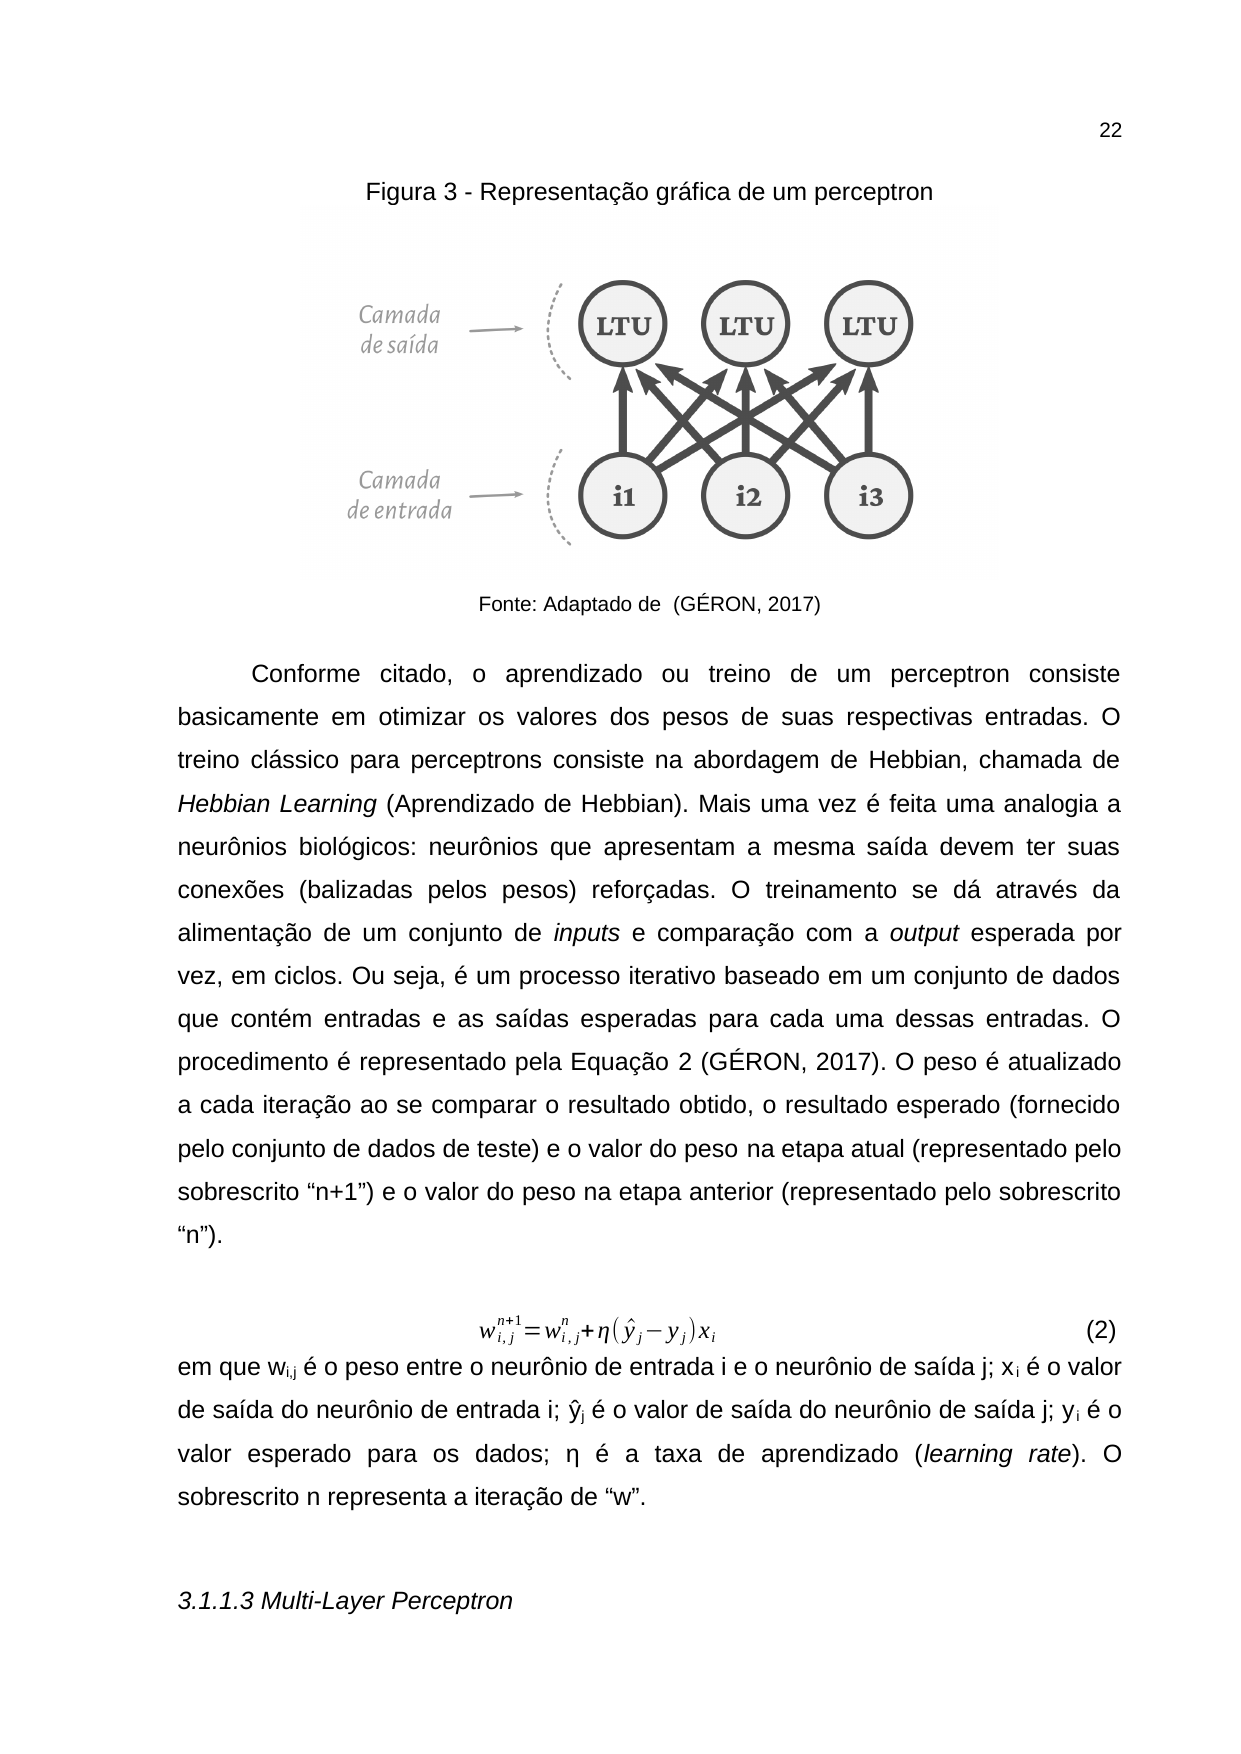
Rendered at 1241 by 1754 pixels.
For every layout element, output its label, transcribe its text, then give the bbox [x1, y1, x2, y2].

picture [300, 205, 1000, 580]
table_header [177, 1306, 1017, 1352]
subtitle Multi-Layer Perceptron [177, 1586, 1122, 1615]
text Conforme citado, o aprendizado ou treino de um perceptron consiste basicamente em otimizar os valores dos pesos de suas respectivas entradas. O treino clássico para perceptrons consiste na abordagem de Hebbian, chamada de Hebbian Learning (Aprendizado de Hebbian). Mais uma vez é feita uma analogia a neurônios biológicos: neurônios que apresentam a mesma saída devem ter suas conexões (balizadas pelos pesos) reforçadas. O treinamento se dá através da alimentação de um conjunto de inputs e comparação com a output esperada por vez, em ciclos. Ou seja, é um processo iterativo baseado em um conjunto de dados que contém entradas e as saídas esperadas para cada uma dessas entradas. O procedimento é representado pela Equação 2 (GÉRON, 2017). O peso é atualizado a cada iteração ao se comparar o resultado obtido, o resultado esperado (fornecido pelo conjunto de dados de teste) e o valor do peso na etapa atual (representado pelo sobrescrito “n+1”) e o valor do peso na etapa anterior (representado pelo sobrescrito “n”). [177, 659, 1122, 1248]
text Fonte: Adaptado de (GÉRON, 2017) [177, 177, 1122, 616]
table_header (2) [1017, 1306, 1122, 1352]
text Figura 3 - Representação gráfica de um perceptron [300, 177, 999, 205]
text em que wi,j é o peso entre o neurônio de entrada i e o neurônio de saída j; xi é o valor de saída do neurônio de entrada i; ŷj é o valor de saída do neurônio de saída j; yi é o valor esperado para os dados; η é a taxa de aprendizado (learning rate). O sobrescrito n representa a iteração de “w”. [177, 1352, 1122, 1511]
